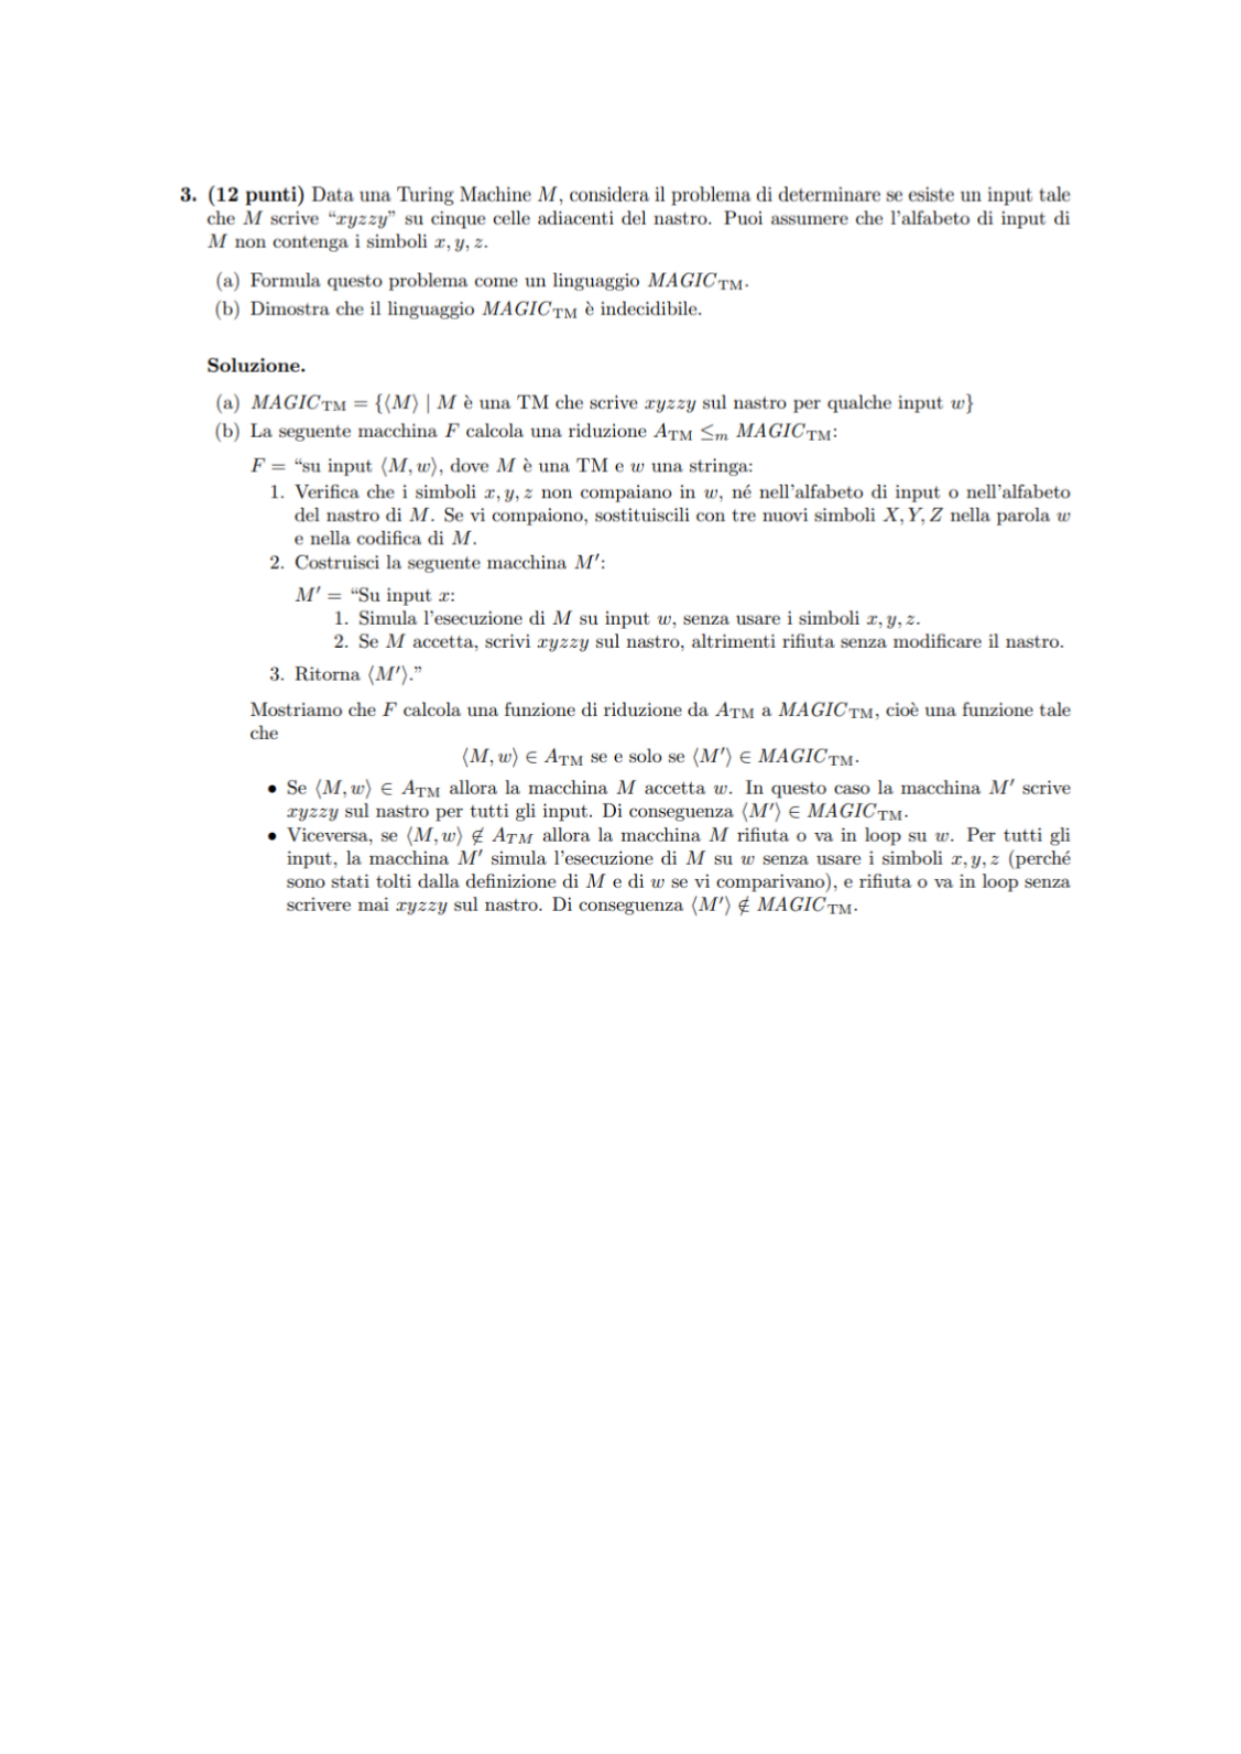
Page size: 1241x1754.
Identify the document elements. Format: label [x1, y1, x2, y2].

picture [146, 162, 1127, 953]
